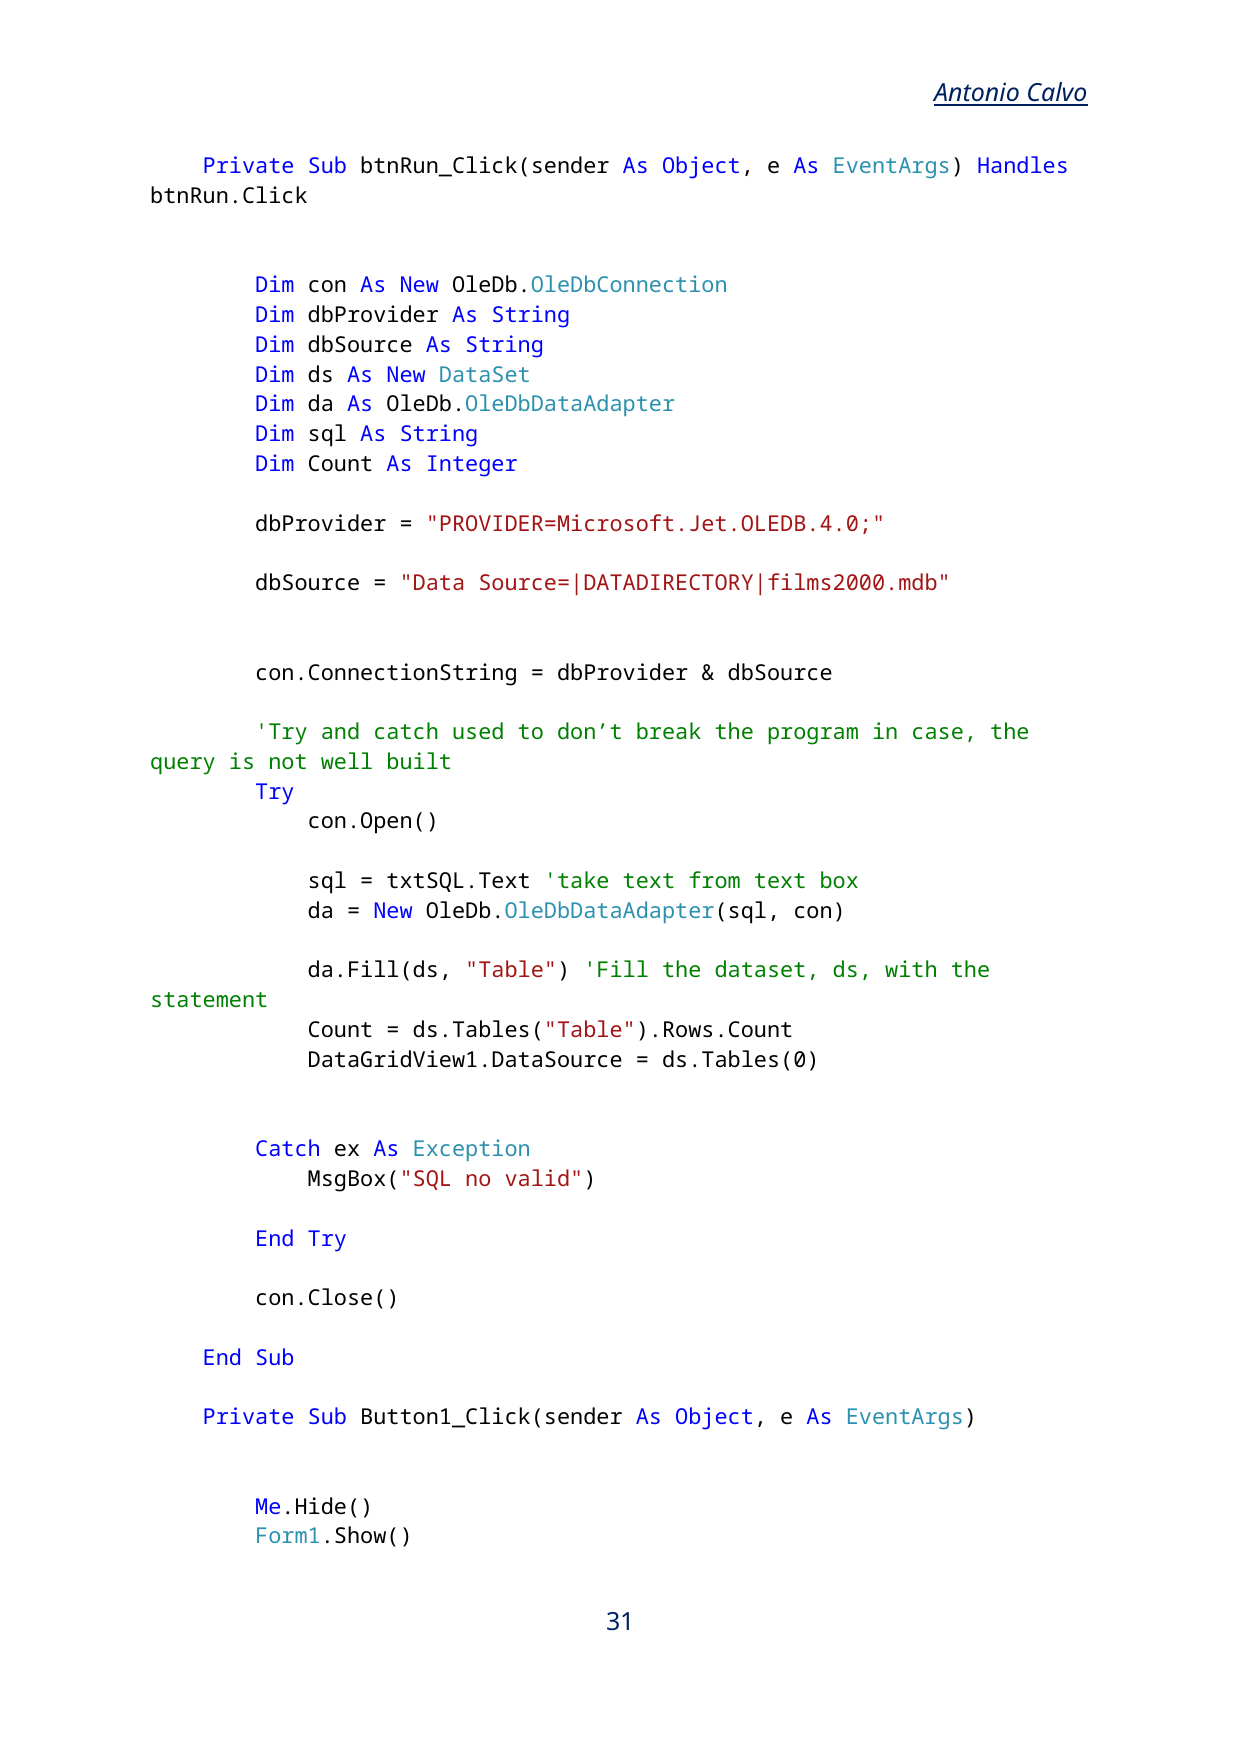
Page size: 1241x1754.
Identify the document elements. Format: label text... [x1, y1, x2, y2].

text Dim sql As String [150, 418, 1090, 448]
text Form1.Show() [150, 1520, 1090, 1550]
text Private Sub Button1_Click(sender As Object, e As EventArgs) [150, 1401, 1090, 1431]
text Dim dbSource As String [150, 329, 1090, 358]
text con.ConnectionString = dbProvider & dbSource [150, 656, 1090, 686]
text Dim da As OleDb.OleDbDataAdapter [150, 388, 1090, 418]
text Me.Hide() [150, 1491, 1090, 1520]
text Catch ex As Exception [150, 1133, 1090, 1163]
text MsgBox("SQL no valid") [150, 1163, 1090, 1193]
text Private Sub btnRun_Click(sender As Object, e As EventArgs) Handles btnRun.Click [150, 150, 1090, 209]
text con.Close() [150, 1282, 1090, 1312]
text Try [150, 776, 1090, 805]
text da = New OleDb.OleDbDataAdapter(sql, con) [150, 895, 1090, 924]
text Count = ds.Tables("Table").Rows.Count [150, 1014, 1090, 1044]
text End Sub [150, 1342, 1090, 1371]
text con.Open() [150, 805, 1090, 835]
text dbSource = "Data Source=|DATADIRECTORY|films2000.mdb" [150, 567, 1090, 597]
text da.Fill(ds, "Table") 'Fill the dataset, ds, with the statement [150, 954, 1090, 1014]
text DataGridView1.DataSource = ds.Tables(0) [150, 1044, 1090, 1073]
text Dim Count As Integer [150, 448, 1090, 478]
text sql = txtSQL.Text 'take text from text box [150, 865, 1090, 895]
text Dim ds As New DataSet [150, 358, 1090, 388]
text 'Try and catch used to don’t break the program in case, the query is not well built [150, 716, 1090, 776]
text Dim dbProvider As String [150, 299, 1090, 329]
text dbProvider = "PROVIDER=Microsoft.Jet.OLEDB.4.0;" [150, 507, 1090, 537]
text Dim con As New OleDb.OleDbConnection [150, 269, 1090, 299]
text End Try [150, 1222, 1090, 1252]
